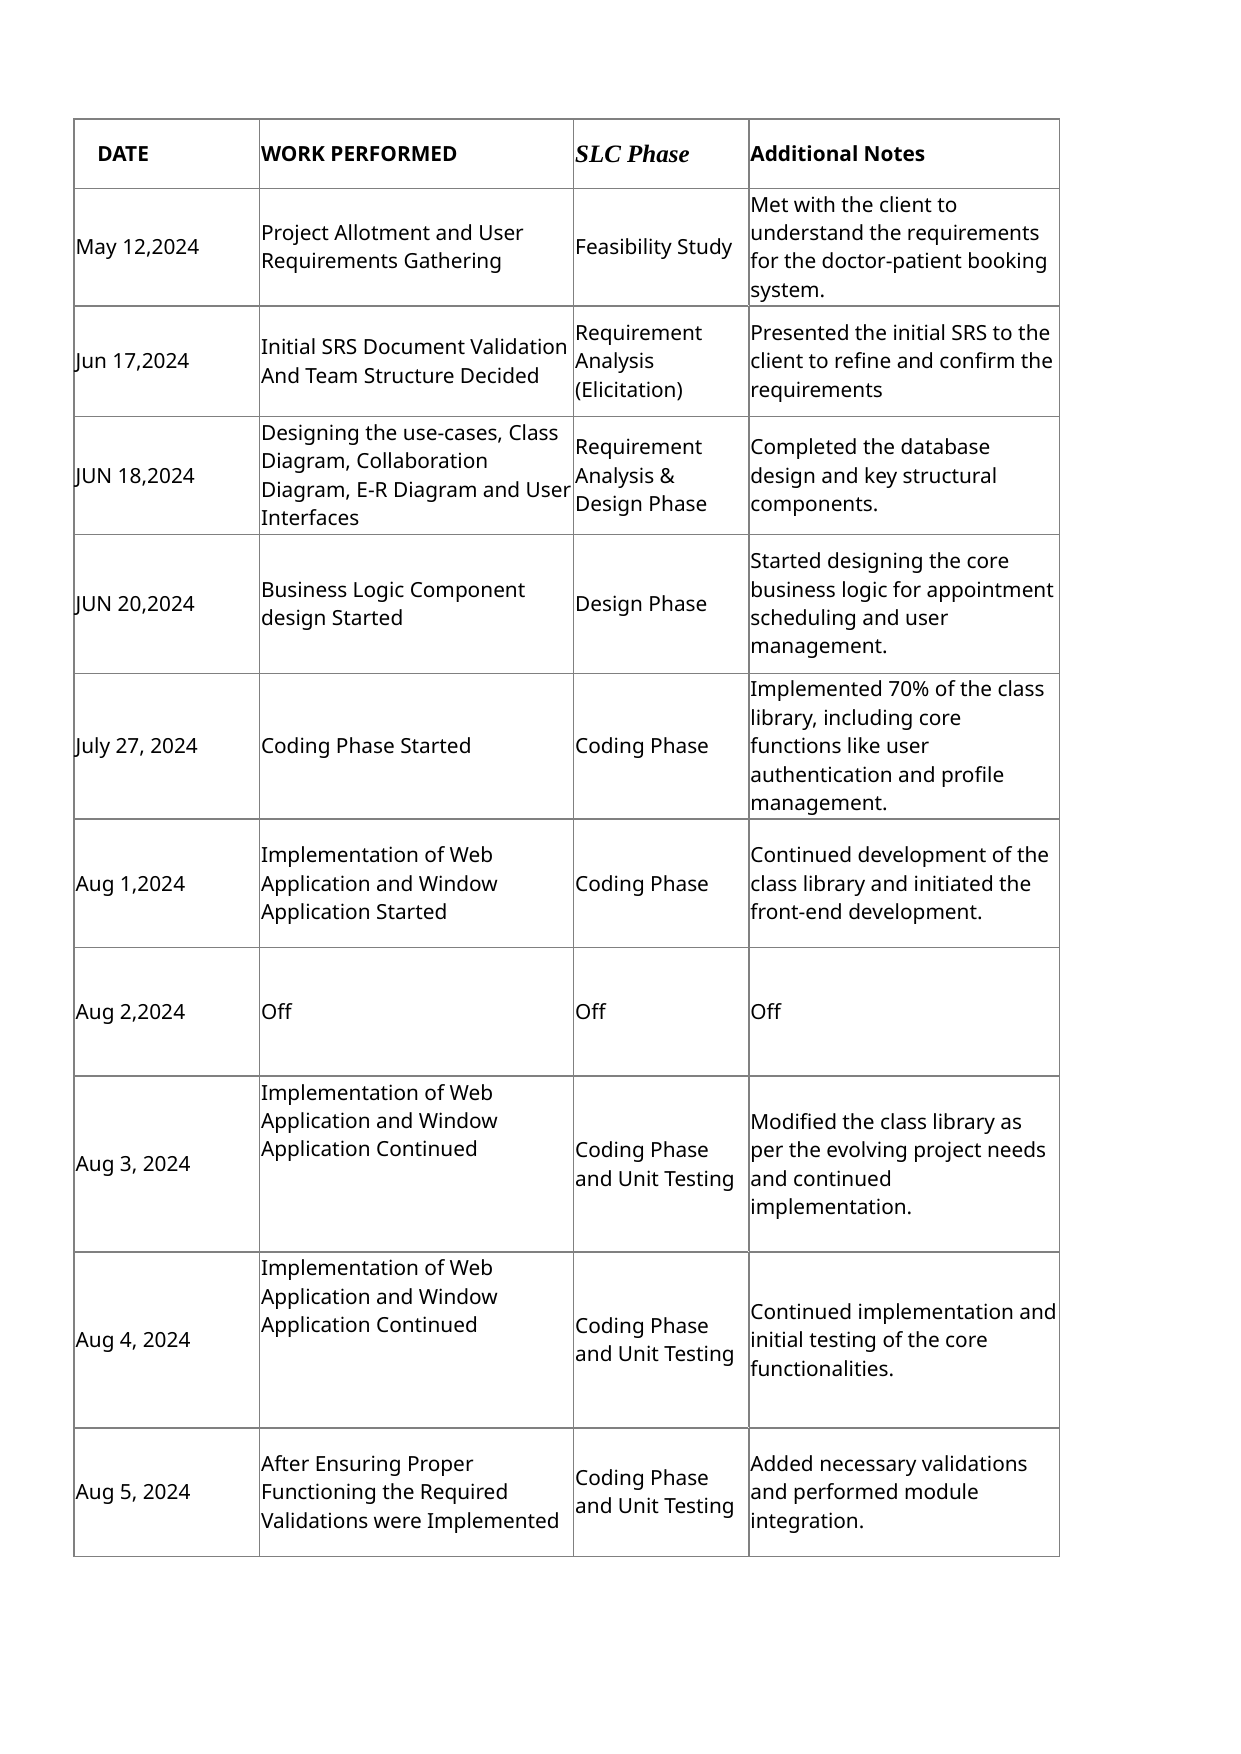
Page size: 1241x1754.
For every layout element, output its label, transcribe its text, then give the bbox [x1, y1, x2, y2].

table_cell Implementation of Web Application and Window Application Continued [260, 1077, 573, 1251]
table_cell Modified the class library as per the evolving project needs and continued implementation. [750, 1077, 1059, 1251]
table_cell Coding Phase Started [260, 674, 573, 818]
table_cell JUN 20,2024 [75, 535, 259, 672]
table_cell Business Logic Component design Started [260, 535, 573, 672]
table_cell May 12,2024 [75, 189, 259, 305]
table_cell Designing the use-cases, Class Diagram, Collaboration Diagram, E-R Diagram and User Interfaces [260, 417, 573, 533]
table_cell Jun 17,2024 [75, 307, 259, 416]
table_cell Aug 2,2024 [75, 948, 259, 1075]
table_cell Aug 5, 2024 [75, 1429, 259, 1556]
table_cell Aug 3, 2024 [75, 1077, 259, 1251]
table_cell Off [574, 948, 748, 1075]
table_cell July 27, 2024 [75, 674, 259, 818]
table_cell Presented the initial SRS to the client to refine and confirm the requirements [750, 307, 1059, 416]
table_cell Coding Phase and Unit Testing [574, 1429, 748, 1556]
table_cell JUN 18,2024 [75, 417, 259, 533]
table_header Additional Notes [750, 120, 1059, 188]
table_cell Coding Phase [574, 674, 748, 818]
table_cell Off [260, 948, 573, 1075]
table_cell Requirement Analysis & Design Phase [574, 417, 748, 533]
table_header DATE [75, 120, 259, 188]
table_cell Aug 4, 2024 [75, 1253, 259, 1427]
table_cell Continued development of the class library and initiated the front-end development. [750, 820, 1059, 947]
table_cell Coding Phase and Unit Testing [574, 1077, 748, 1251]
table_cell Added necessary validations and performed module integration. [750, 1429, 1059, 1556]
table_cell Coding Phase and Unit Testing [574, 1253, 748, 1427]
table_header SLC Phase [574, 120, 748, 188]
table_cell Coding Phase [574, 820, 748, 947]
table_cell Design Phase [574, 535, 748, 672]
table_cell Implementation of Web Application and Window Application Started [260, 820, 573, 947]
table_cell Completed the database design and key structural components. [750, 417, 1059, 533]
table_cell Requirement Analysis (Elicitation) [574, 307, 748, 416]
table_cell Implemented 70% of the class library, including core functions like user authentication and profile management. [750, 674, 1059, 818]
table_cell Continued implementation and initial testing of the core functionalities. [750, 1253, 1059, 1427]
table_cell Started designing the core business logic for appointment scheduling and user management. [750, 535, 1059, 672]
table_cell Met with the client to understand the requirements for the doctor-patient booking system. [750, 189, 1059, 305]
table_cell After Ensuring Proper Functioning the Required Validations were Implemented [260, 1429, 573, 1556]
table_cell Implementation of Web Application and Window Application Continued [260, 1253, 573, 1427]
table_cell Aug 1,2024 [75, 820, 259, 947]
table_cell Feasibility Study [574, 189, 748, 305]
table_header WORK PERFORMED [260, 120, 573, 188]
table_cell Project Allotment and User Requirements Gathering [260, 189, 573, 305]
table_cell Off [750, 948, 1059, 1075]
table_cell Initial SRS Document Validation And Team Structure Decided [260, 307, 573, 416]
